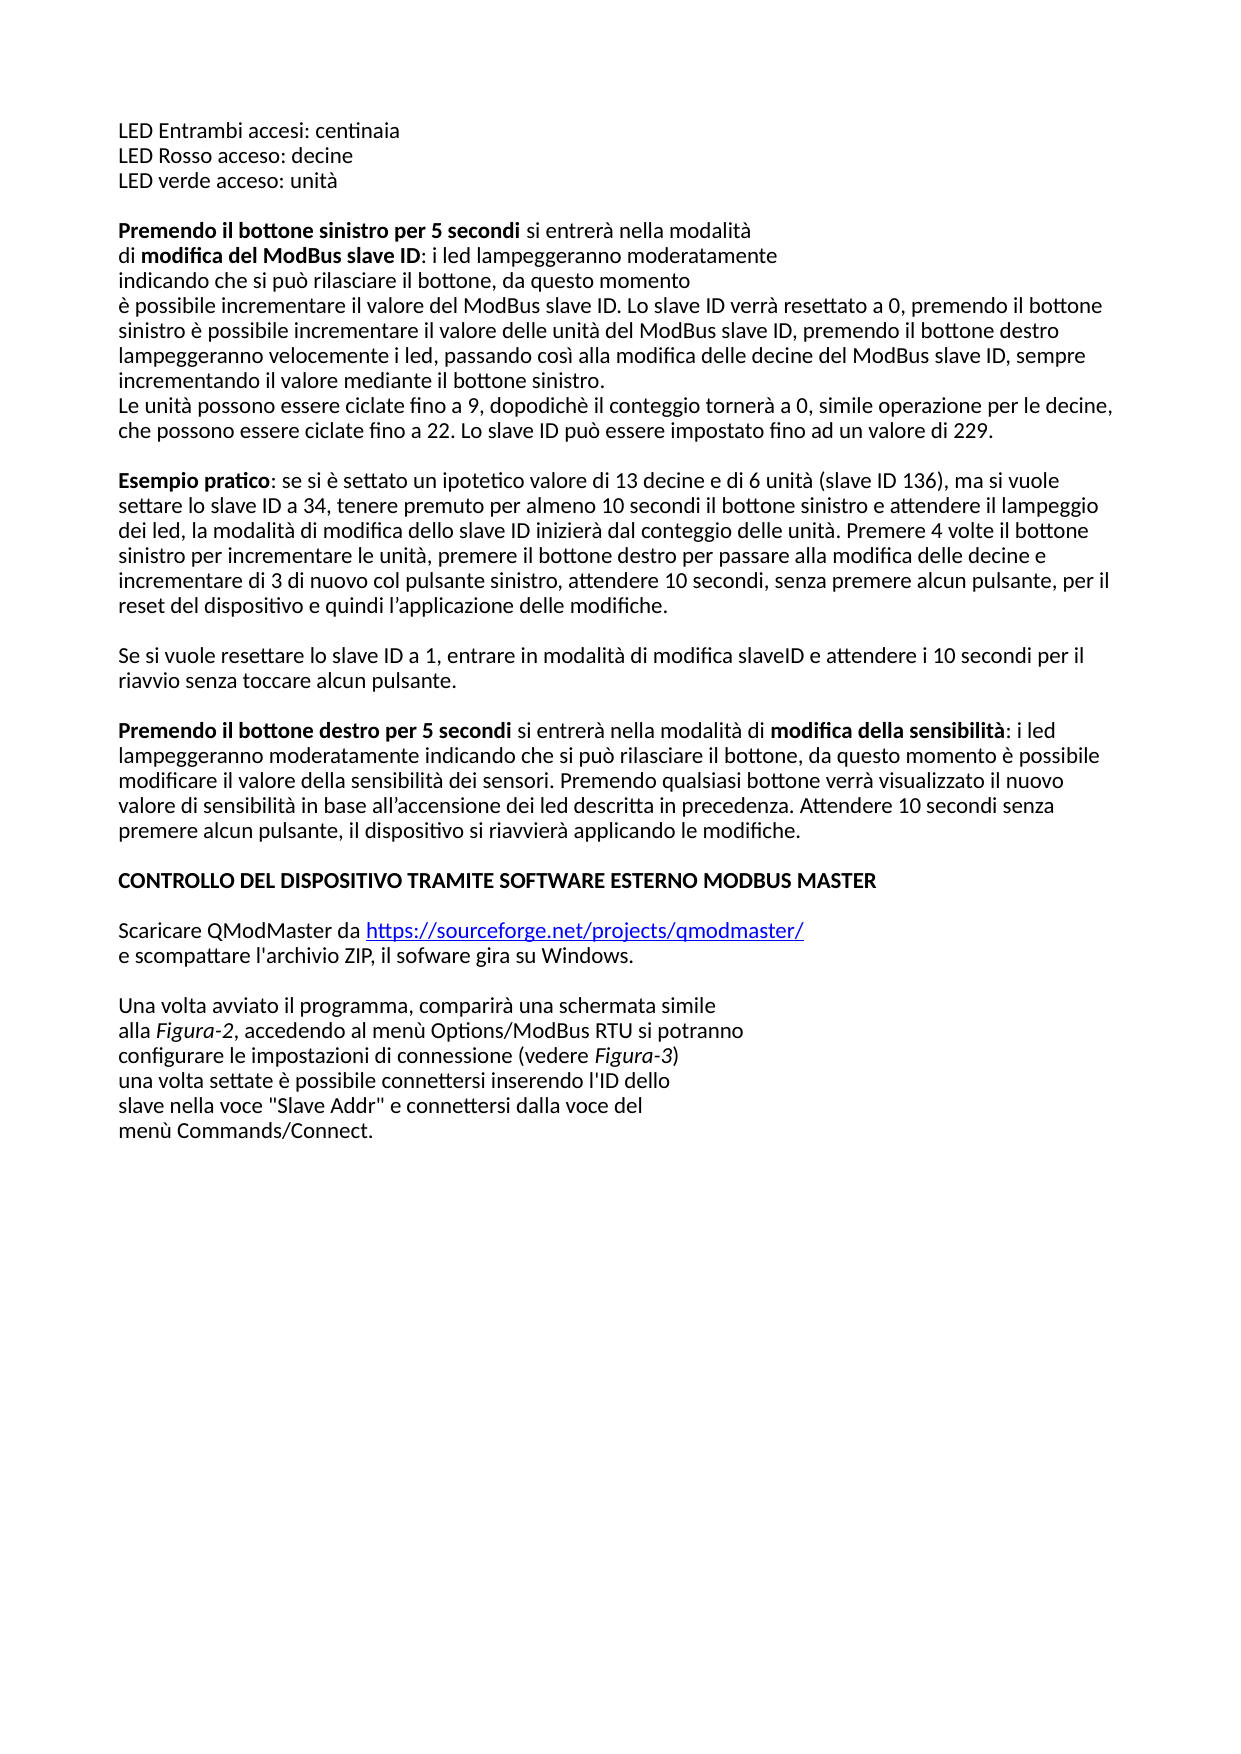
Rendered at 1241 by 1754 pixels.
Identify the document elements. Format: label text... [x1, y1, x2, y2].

text Una volta avviato il programma, comparirà una schermata simile [118, 993, 1122, 1018]
text configurare le impostazioni di connessione (vedere Figura-3) [118, 1043, 1122, 1068]
text è possibile incrementare il valore del ModBus slave ID. Lo slave ID verrà resettato a 0, premendo il bottone sinistro è possibile incrementare il valore delle unità del ModBus slave ID, premendo il bottone destro lampeggeranno velocemente i led, passando così alla modifica delle decine del ModBus slave ID, sempre incrementando il valore mediante il bottone sinistro. [118, 293, 1122, 393]
text e scompattare l'archivio ZIP, il sofware gira su Windows. [118, 943, 1122, 968]
text menù Commands/Connect. [118, 1118, 1122, 1143]
text indicando che si può rilasciare il bottone, da questo momento [118, 268, 1122, 293]
text alla Figura-2, accedendo al menù Options/ModBus RTU si potranno [118, 1018, 1122, 1043]
text Premendo il bottone destro per 5 secondi si entrerà nella modalità di modifica della sensibilità: i led lampeggeranno moderatamente indicando che si può rilasciare il bottone, da questo momento è possibile modificare il valore della sensibilità dei sensori. Premendo qualsiasi bottone verrà visualizzato il nuovo valore di sensibilità in base all’accensione dei led descritta in precedenza. Attendere 10 secondi senza premere alcun pulsante, il dispositivo si riavvierà applicando le modifiche. [118, 718, 1122, 843]
text LED Rosso acceso: decine [118, 143, 1122, 168]
text Scaricare QModMaster da https://sourceforge.net/projects/qmodmaster/ [118, 918, 1122, 943]
text Premendo il bottone sinistro per 5 secondi si entrerà nella modalità [118, 218, 1122, 243]
text slave nella voce "Slave Addr" e connettersi dalla voce del [118, 1093, 1122, 1118]
text Se si vuole resettare lo slave ID a 1, entrare in modalità di modifica slaveID e attendere i 10 secondi per il riavvio senza toccare alcun pulsante. [118, 643, 1122, 693]
text di modifica del ModBus slave ID: i led lampeggeranno moderatamente [118, 243, 1122, 268]
text Le unità possono essere ciclate fino a 9, dopodichè il conteggio tornerà a 0, simile operazione per le decine, che possono essere ciclate fino a 22. Lo slave ID può essere impostato fino ad un valore di 229. [118, 393, 1122, 443]
text LED Entrambi accesi: centinaia [118, 118, 1122, 143]
text LED verde acceso: unità [118, 168, 1122, 193]
text CONTROLLO DEL DISPOSITIVO TRAMITE SOFTWARE ESTERNO MODBUS MASTER [118, 868, 1122, 893]
text una volta settate è possibile connettersi inserendo l'ID dello [118, 1068, 1122, 1093]
text Esempio pratico: se si è settato un ipotetico valore di 13 decine e di 6 unità (slave ID 136), ma si vuole settare lo slave ID a 34, tenere premuto per almeno 10 secondi il bottone sinistro e attendere il lampeggio dei led, la modalità di modifica dello slave ID inizierà dal conteggio delle unità. Premere 4 volte il bottone sinistro per incrementare le unità, premere il bottone destro per passare alla modifica delle decine e incrementare di 3 di nuovo col pulsante sinistro, attendere 10 secondi, senza premere alcun pulsante, per il reset del dispositivo e quindi l’applicazione delle modifiche. [118, 468, 1122, 618]
